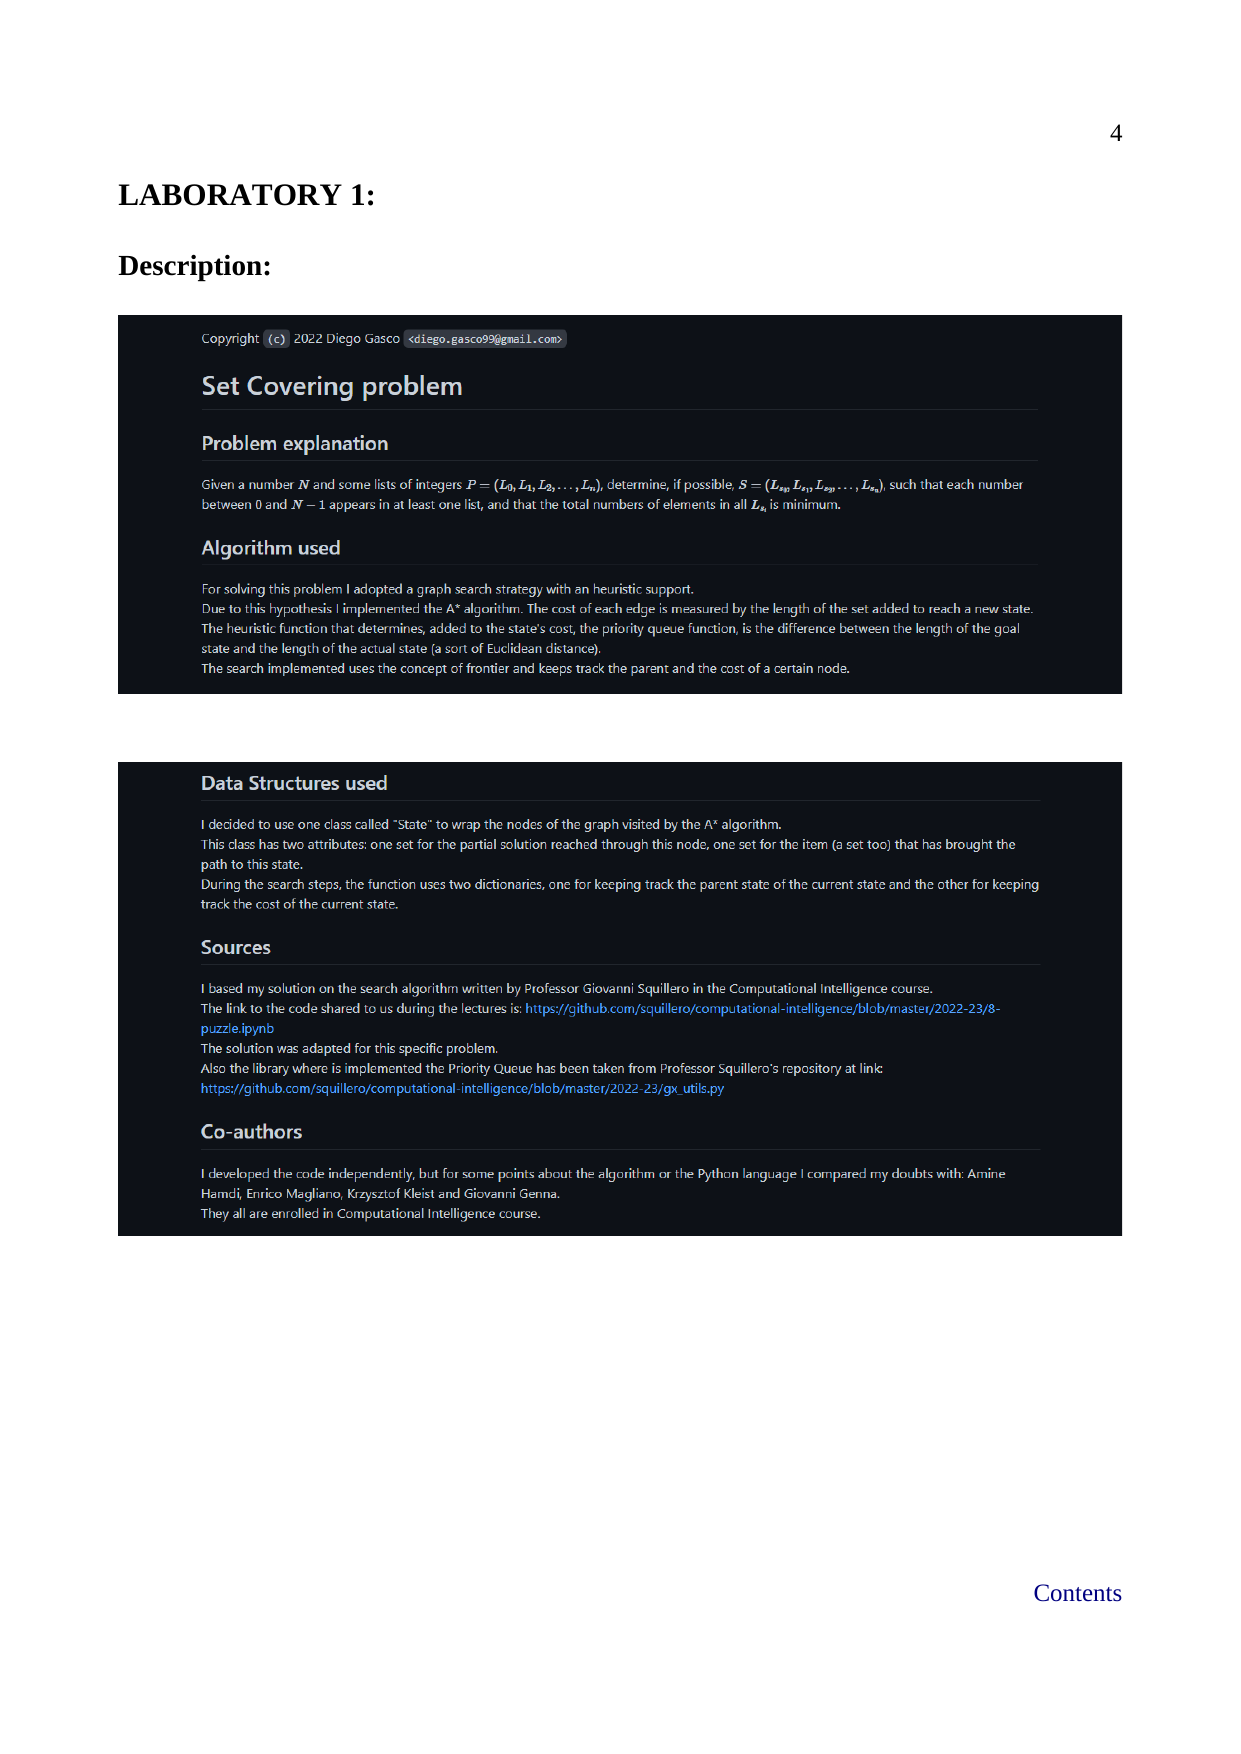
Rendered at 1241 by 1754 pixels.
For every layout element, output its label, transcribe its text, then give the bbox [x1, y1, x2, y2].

picture [118, 315, 1123, 694]
picture [118, 762, 1123, 1236]
text LABORATORY 1: [118, 176, 1122, 212]
text Description: [118, 248, 1122, 282]
